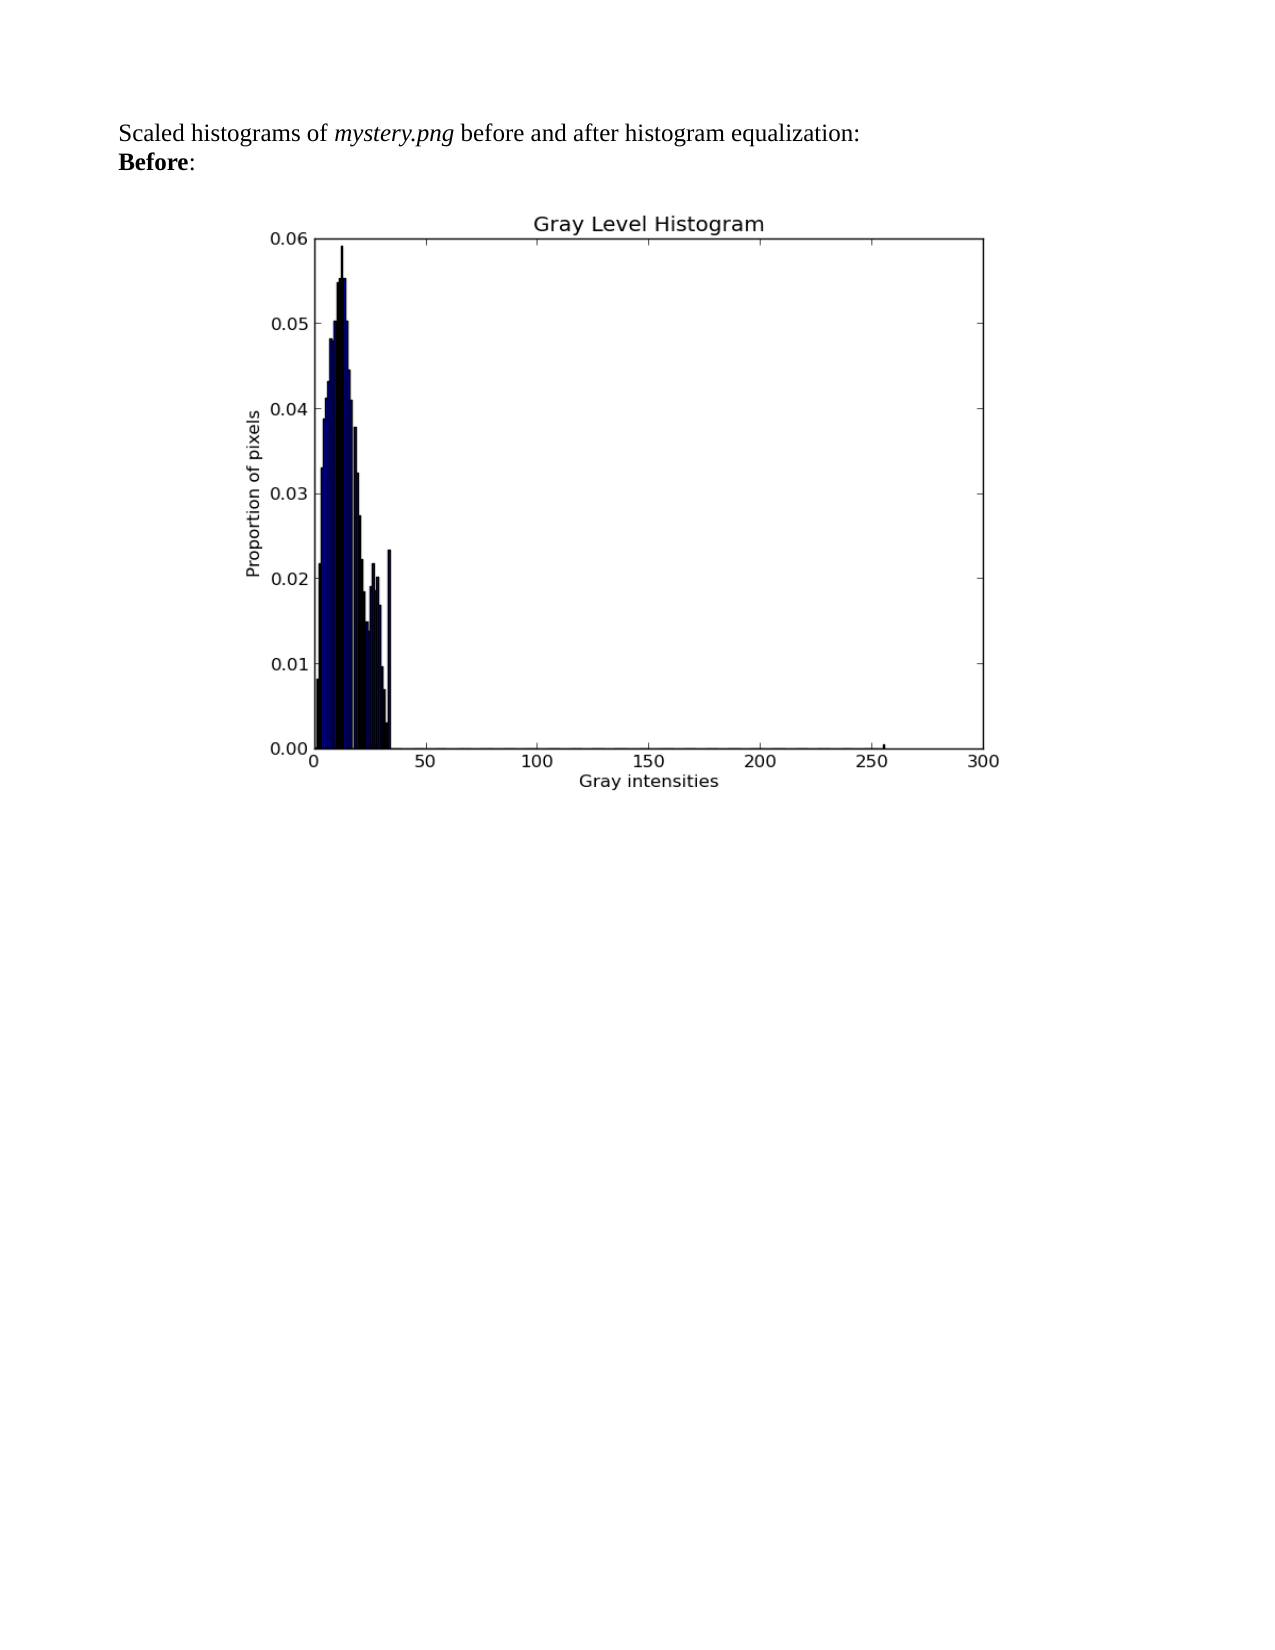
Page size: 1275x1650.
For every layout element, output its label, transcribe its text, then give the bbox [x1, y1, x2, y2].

text Scaled histograms of mystery.png before and after histogram equalization: [118, 118, 1157, 147]
picture [207, 175, 1069, 812]
text Before: [118, 147, 1157, 176]
